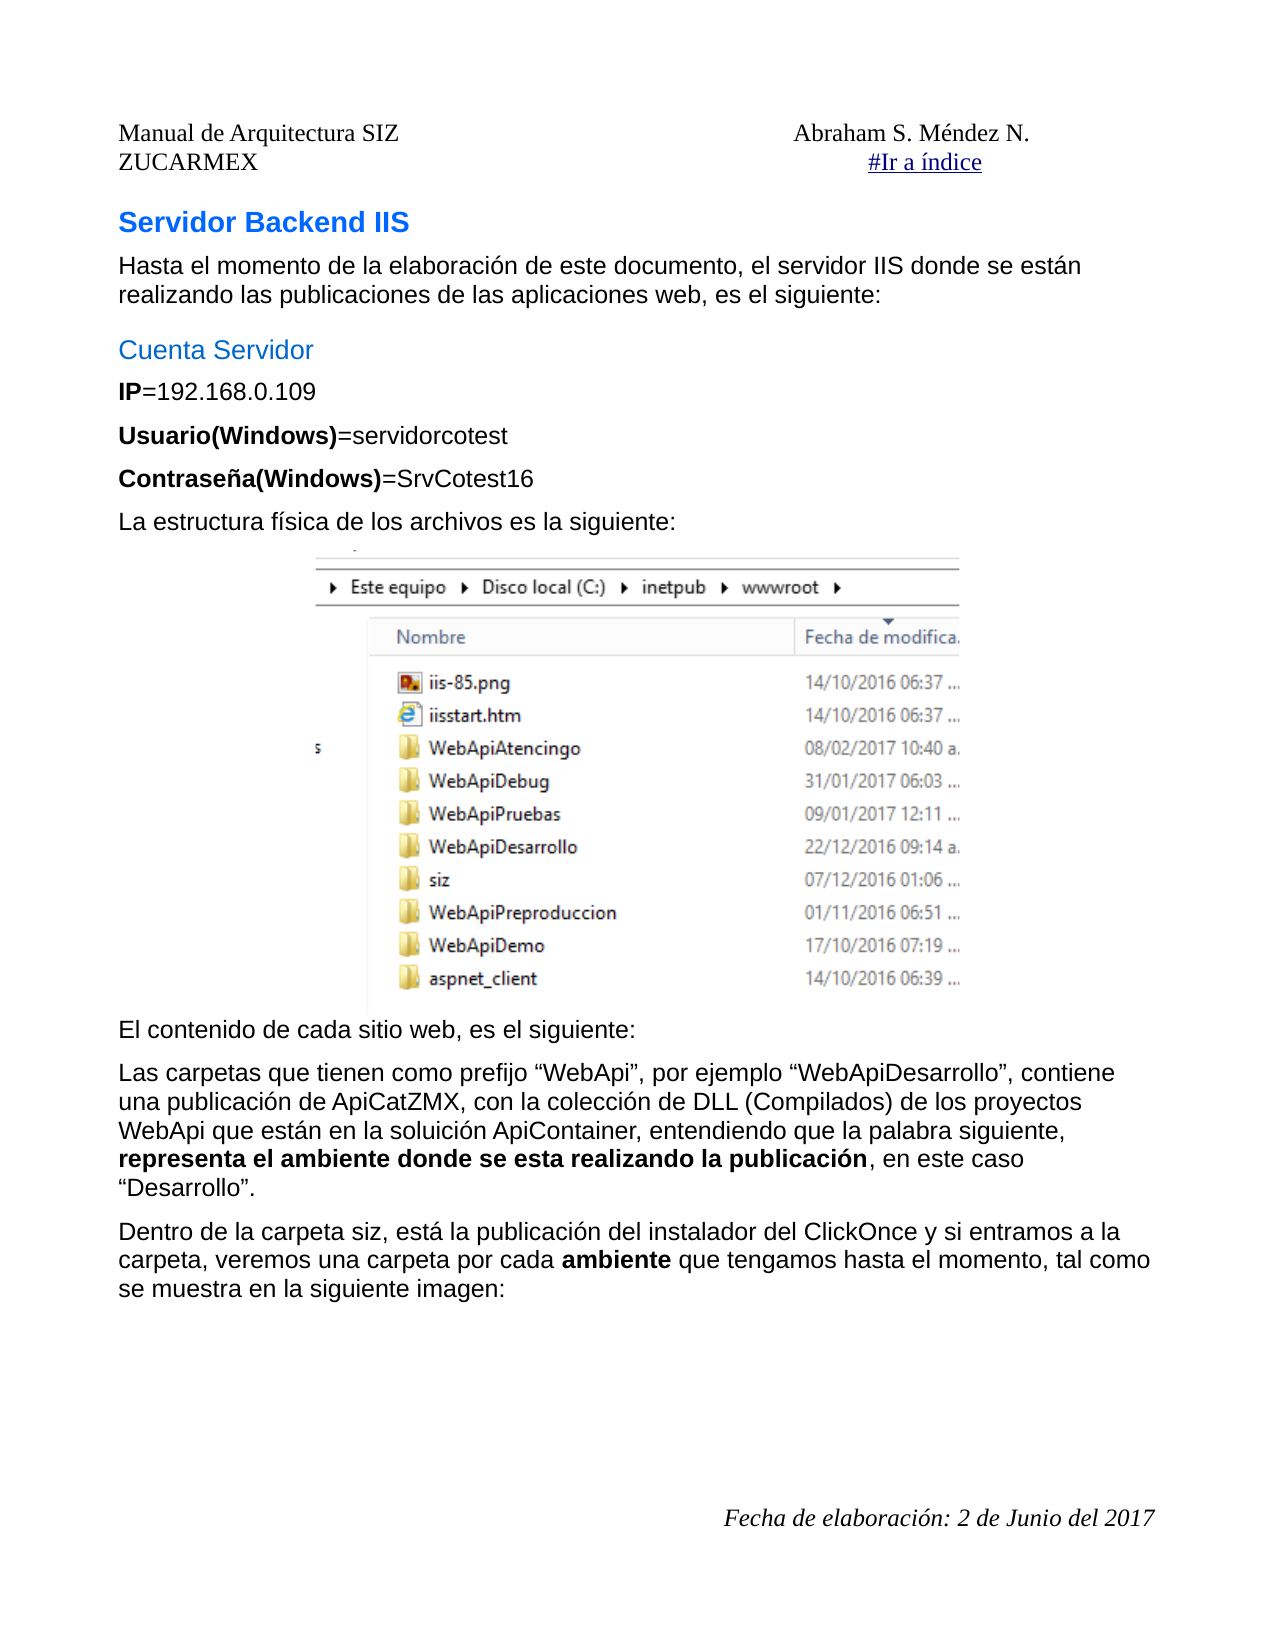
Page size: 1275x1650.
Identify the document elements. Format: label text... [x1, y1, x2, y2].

picture [315, 550, 960, 1015]
text La estructura física de los archivos es la siguiente: [118, 507, 1157, 536]
text Usuario(Windows)=servidorcotest [118, 421, 1157, 449]
text Hasta el momento de la elaboración de este documento, el servidor IIS donde se están realizando las publicaciones de las aplicaciones web, es el siguiente: [118, 251, 1157, 309]
text Las carpetas que tienen como prefijo “WebApi”, por ejemplo “WebApiDesarrollo”, contiene una publicación de ApiCatZMX, con la colección de DLL (Compilados) de los proyectos WebApi que están en la soluición ApiContainer, entendiendo que la palabra siguiente, representa el ambiente donde se esta realizando la publicación, en este caso “Desarrollo”. [118, 1058, 1157, 1202]
text Cuenta Servidor [118, 334, 1157, 365]
text Contraseña(Windows)=SrvCotest16 [118, 464, 1157, 493]
text Dentro de la carpeta siz, está la publicación del instalador del ClickOnce y si entramos a la carpeta, veremos una carpeta por cada ambiente que tengamos hasta el momento, tal como se muestra en la siguiente imagen: [118, 1216, 1157, 1303]
text El contenido de cada sitio web, es el siguiente: [118, 551, 1157, 1043]
text Servidor Backend IIS [118, 205, 1157, 239]
text IP=192.168.0.109 [118, 377, 1157, 406]
